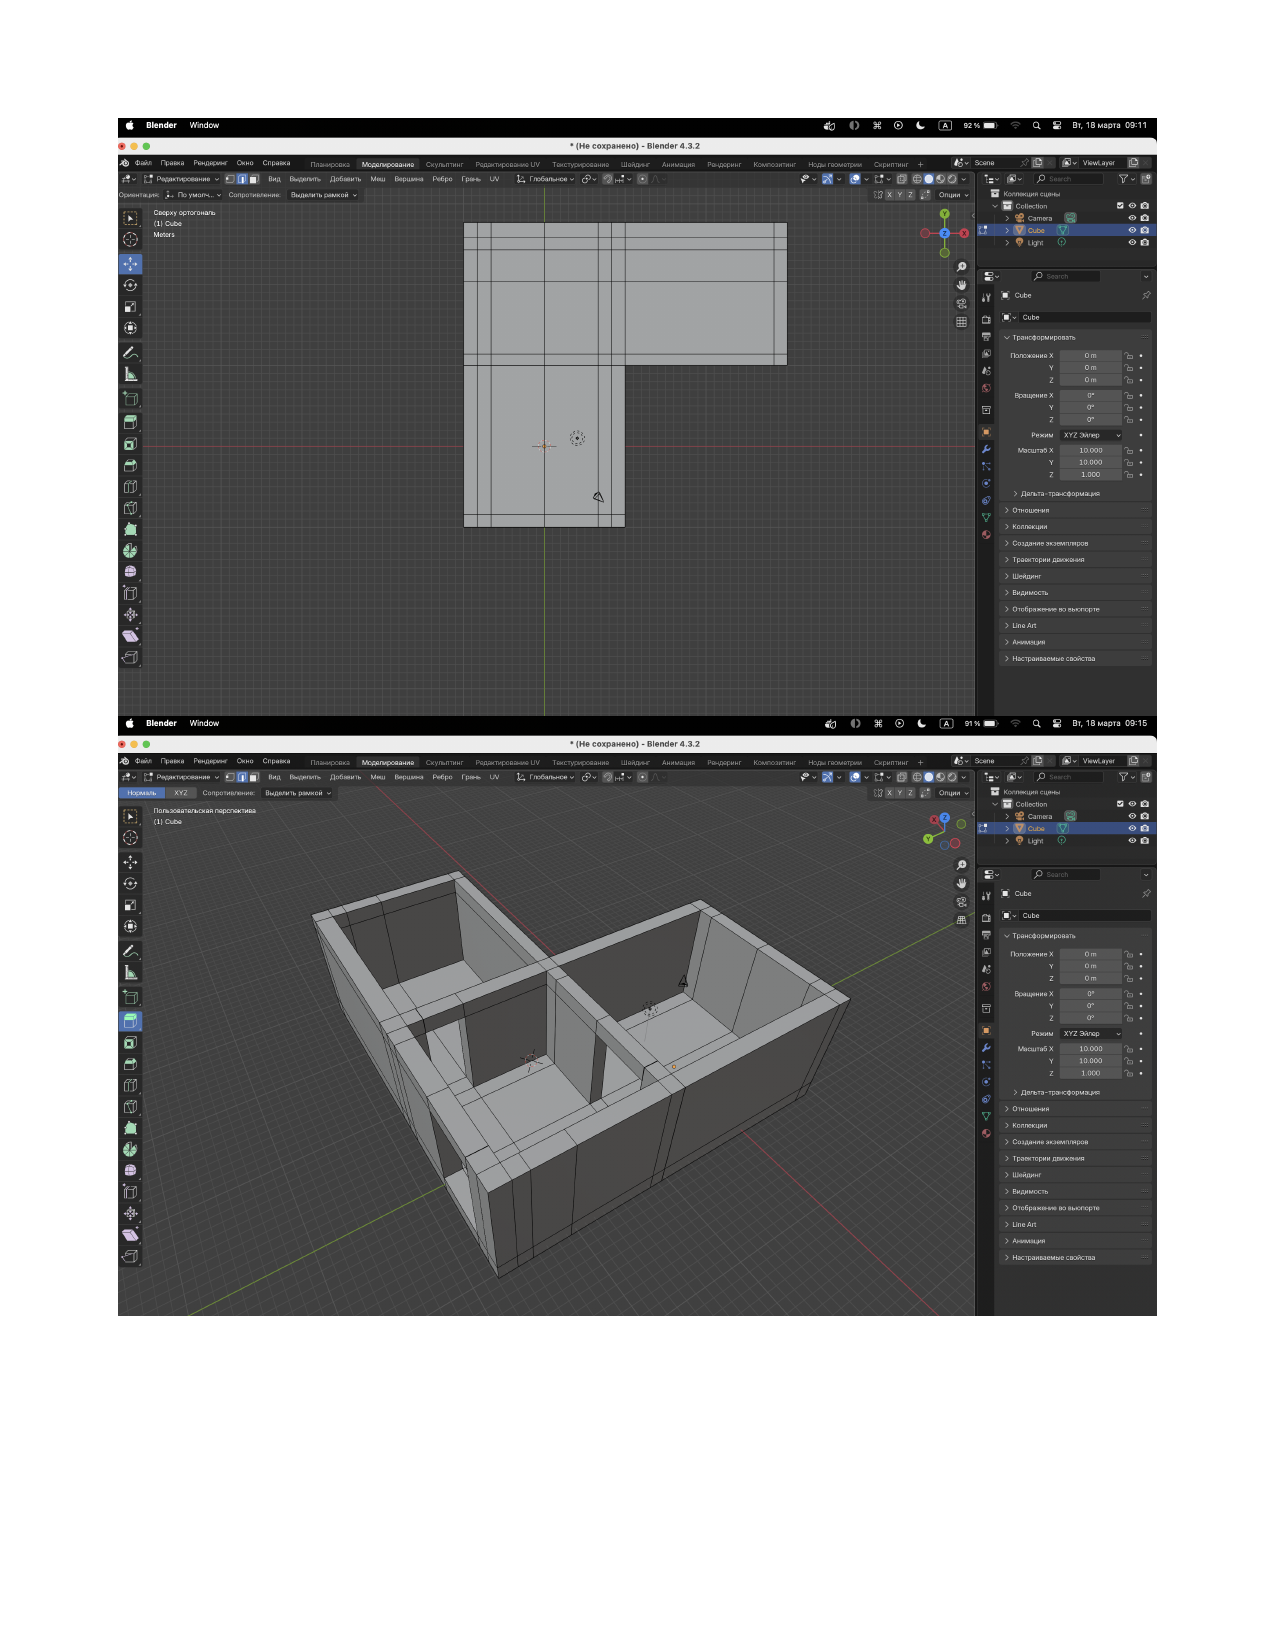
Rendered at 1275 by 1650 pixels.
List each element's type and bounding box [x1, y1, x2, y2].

picture [118, 118, 1157, 1316]
